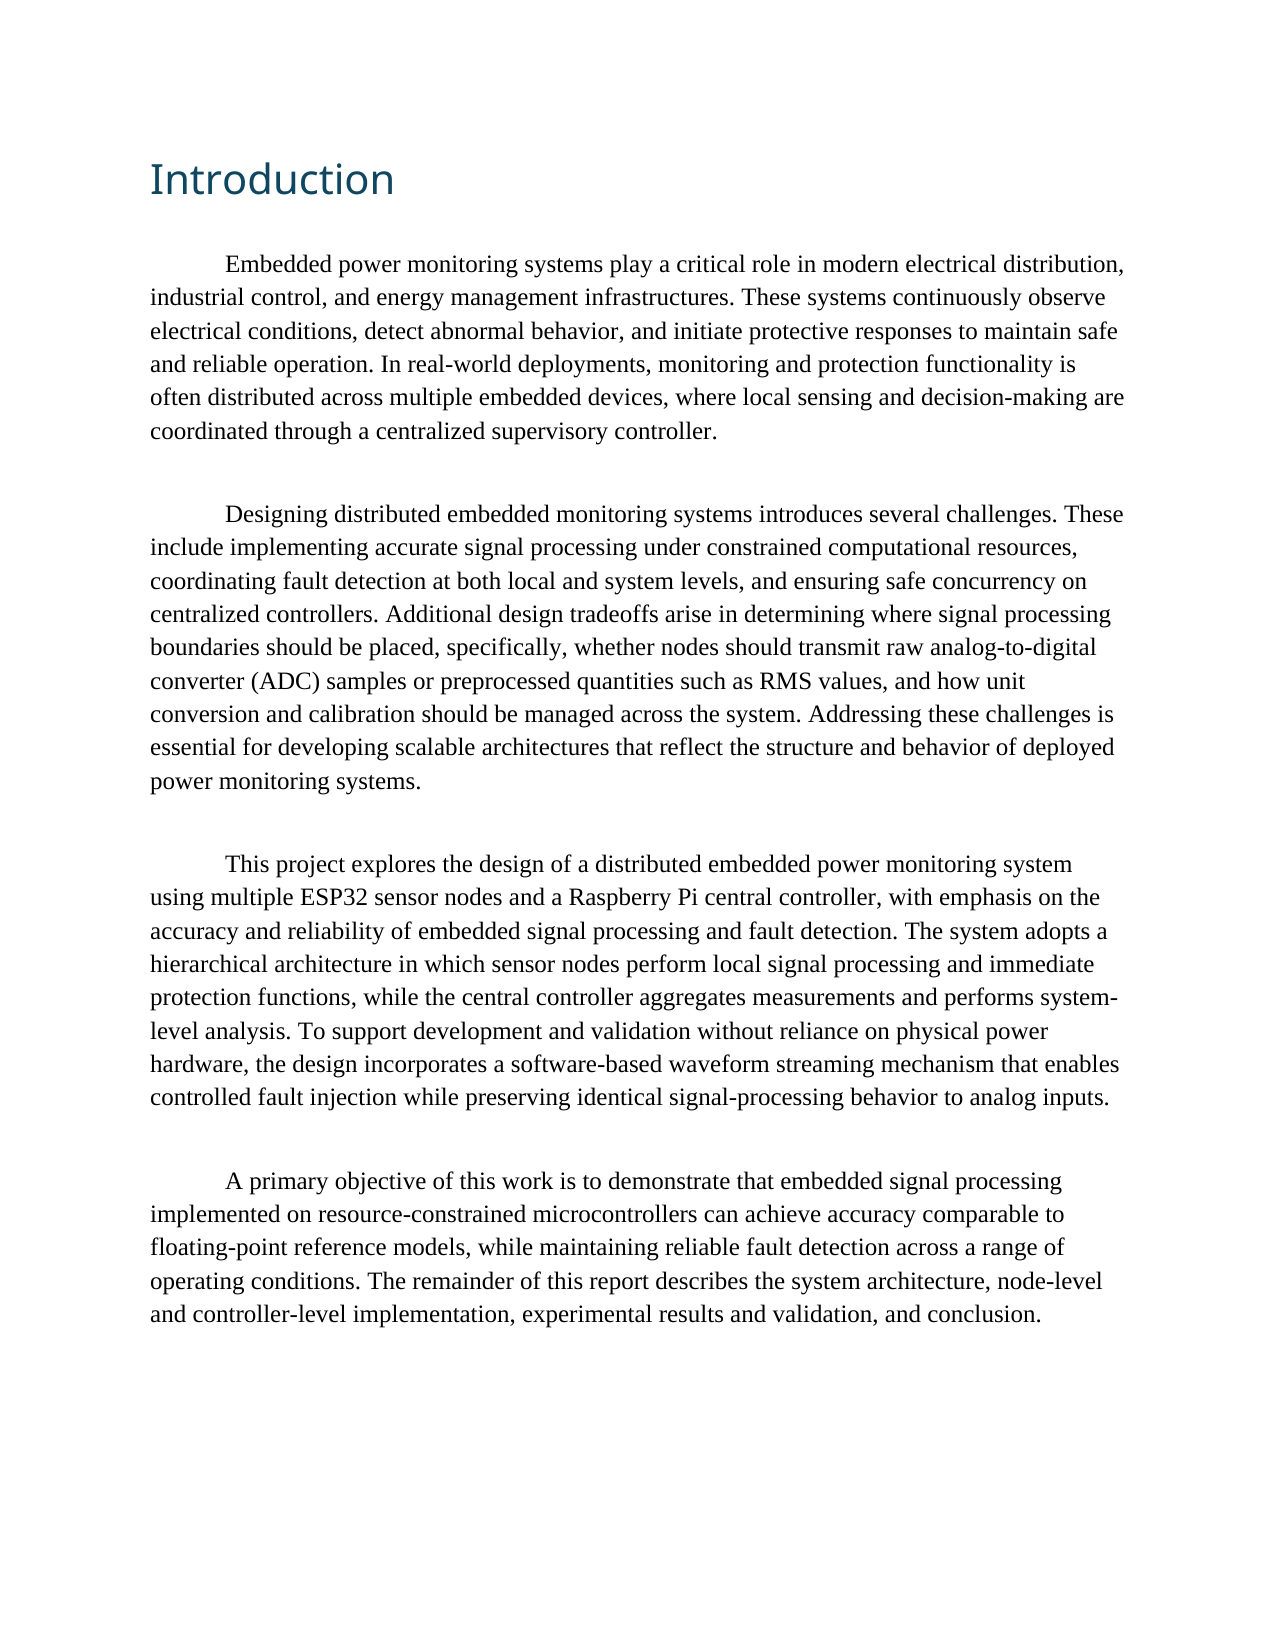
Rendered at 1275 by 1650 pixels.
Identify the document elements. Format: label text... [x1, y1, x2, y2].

text Designing distributed embedded monitoring systems introduces several challenges. These include implementing accurate signal processing under constrained computational resources, coordinating fault detection at both local and system levels, and ensuring safe concurrency on centralized controllers. Additional design tradeoffs arise in determining where signal processing boundaries should be placed, specifically, whether nodes should transmit raw analog-to-digital converter (ADC) samples or preprocessed quantities such as RMS values, and how unit conversion and calibration should be managed across the system. Addressing these challenges is essential for developing scalable architectures that reflect the structure and behavior of deployed power monitoring systems. [150, 499, 1125, 794]
subtitle Introduction [150, 150, 1125, 207]
text Embedded power monitoring systems play a critical role in modern electrical distribution, industrial control, and energy management infrastructures. These systems continuously observe electrical conditions, detect abnormal behavior, and initiate protective responses to maintain safe and reliable operation. In real-world deployments, monitoring and protection functionality is often distributed across multiple embedded devices, where local sensing and decision-making are coordinated through a centralized supervisory controller. [150, 249, 1125, 444]
text A primary objective of this work is to demonstrate that embedded signal processing implemented on resource-constrained microcontrollers can achieve accuracy comparable to floating-point reference models, while maintaining reliable fault detection across a range of operating conditions. The remainder of this report describes the system architecture, node-level and controller-level implementation, experimental results and validation, and conclusion. [150, 1166, 1125, 1328]
text This project explores the design of a distributed embedded power monitoring system using multiple ESP32 sensor nodes and a Raspberry Pi central controller, with emphasis on the accuracy and reliability of embedded signal processing and fault detection. The system adopts a hierarchical architecture in which sensor nodes perform local signal processing and immediate protection functions, while the central controller aggregates measurements and performs system-level analysis. To support development and validation without reliance on physical power hardware, the design incorporates a software-based waveform streaming mechanism that enables controlled fault injection while preserving identical signal-processing behavior to analog inputs. [150, 849, 1125, 1111]
